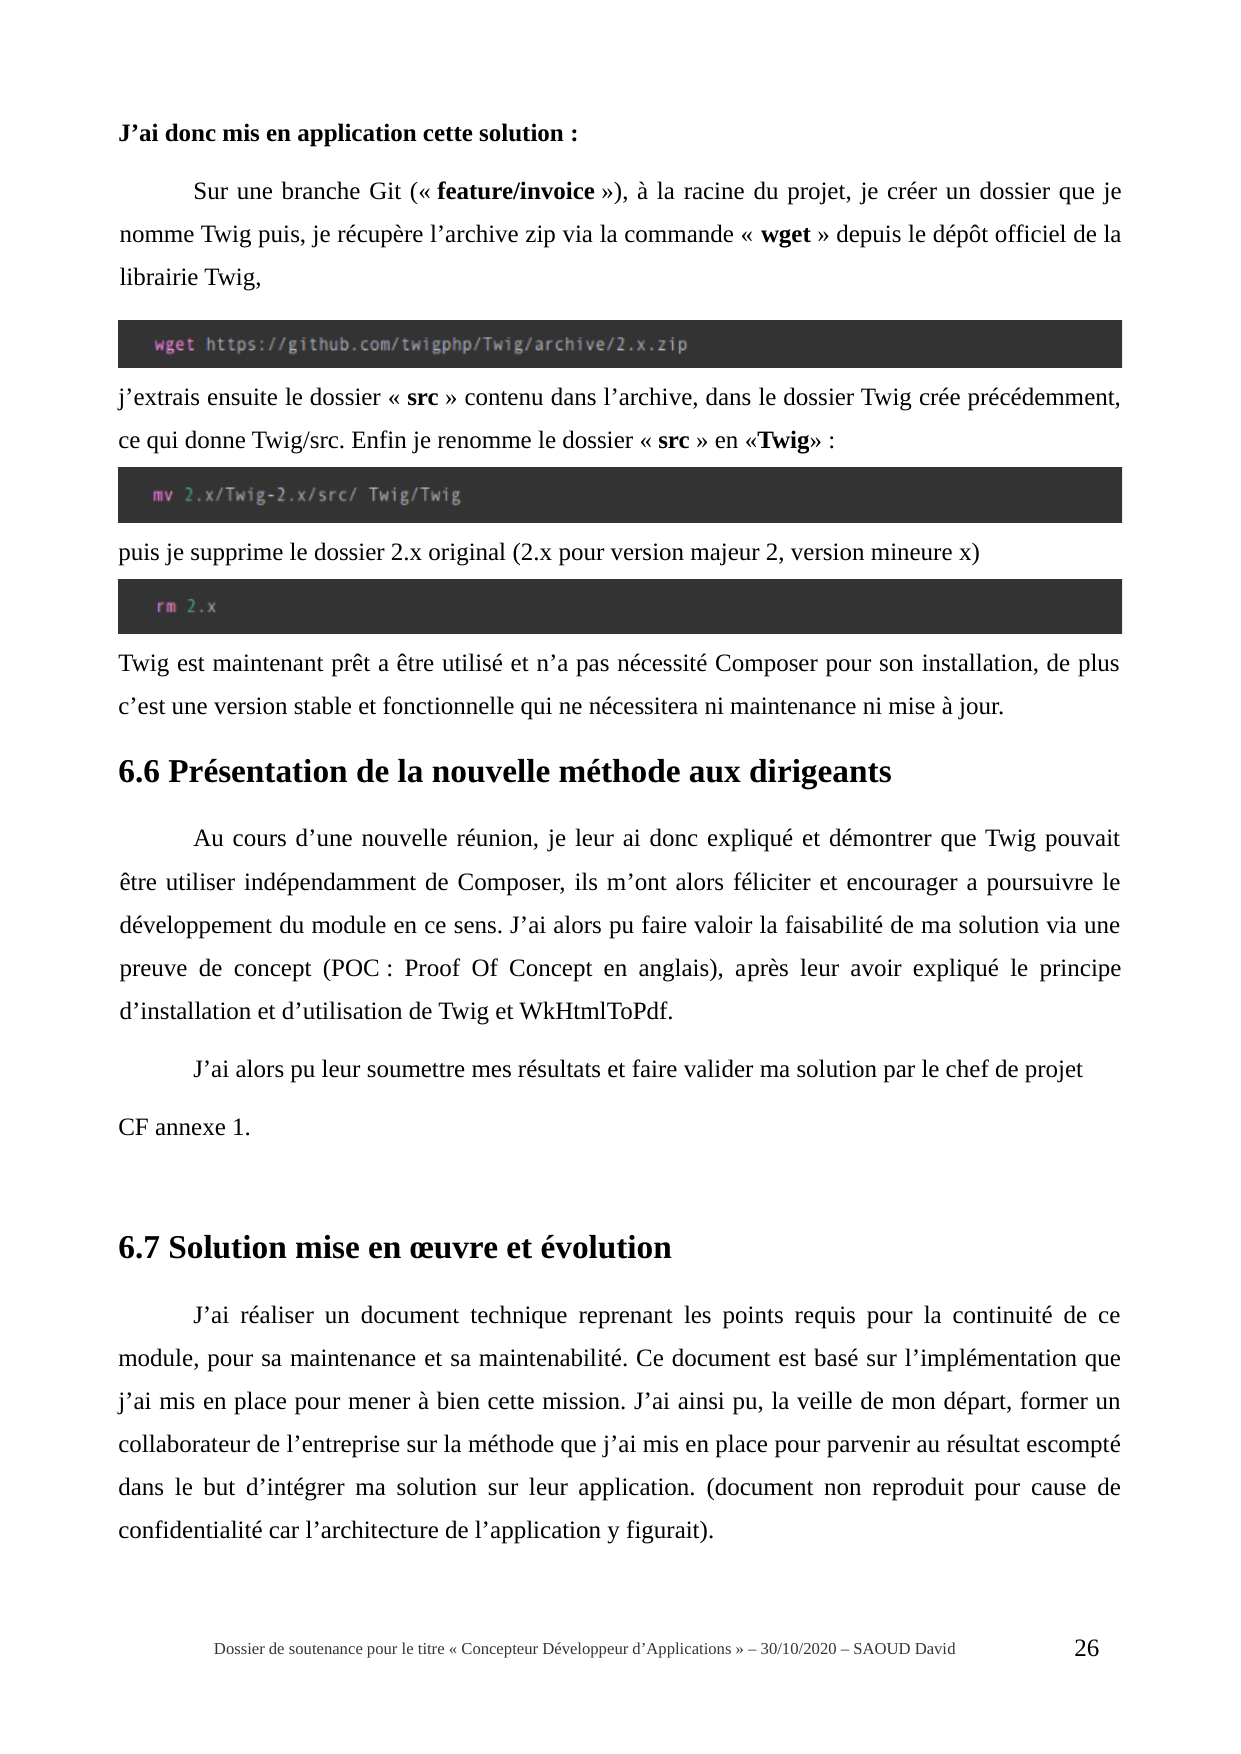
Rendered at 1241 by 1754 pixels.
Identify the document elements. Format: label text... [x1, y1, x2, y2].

text J’ai donc mis en application cette solution : [118, 118, 1122, 147]
picture [118, 467, 1123, 523]
text J’ai alors pu leur soumettre mes résultats et faire valider ma solution par le chef de projet [118, 1054, 1122, 1083]
text Twig est maintenant prêt a être utilisé et n’a pas nécessité Composer pour son installation, de plus c’est une version stable et fonctionnelle qui ne nécessitera ni maintenance ni mise à jour. [118, 634, 1122, 720]
subtitle 6.6 Présentation de la nouvelle méthode aux dirigeants [118, 751, 1122, 789]
text Au cours d’une nouvelle réunion, je leur ai donc expliqué et démontrer que Twig pouvait être utiliser indépendamment de Composer, ils m’ont alors féliciter et encourager a poursuivre le développement du module en ce sens. J’ai alors pu faire valoir la faisabilité de ma solution via une preuve de concept (POC : Proof Of Concept en anglais), après leur avoir expliqué le principe d’installation et d’utilisation de Twig et WkHtmlToPdf. [119, 823, 1122, 1025]
text Sur une branche Git (« feature/invoice »), à la racine du projet, je créer un dossier que je nomme Twig puis, je récupère l’archive zip via la commande « wget » depuis le dépôt officiel de la librairie Twig, [119, 176, 1122, 291]
text CF annexe 1. [118, 1112, 1122, 1141]
subtitle 6.7 Solution mise en œuvre et évolution [118, 1228, 1122, 1266]
text j’extrais ensuite le dossier « src » contenu dans l’archive, dans le dossier Twig crée précédemment, ce qui donne Twig/src. Enfin je renomme le dossier « src » en «Twig» : [118, 368, 1122, 453]
text puis je supprime le dossier 2.x original (2.x pour version majeur 2, version mineure x) [118, 523, 1122, 565]
text J’ai réaliser un document technique reprenant les points requis pour la continuité de ce module, pour sa maintenance et sa maintenabilité. Ce document est basé sur l’implémentation que j’ai mis en place pour mener à bien cette mission. J’ai ainsi pu, la veille de mon départ, former un collaborateur de l’entreprise sur la méthode que j’ai mis en place pour parvenir au résultat escompté dans le but d’intégrer ma solution sur leur application. (document non reproduit pour cause de confidentialité car l’architecture de l’application y figurait). [118, 1300, 1122, 1544]
picture [118, 320, 1123, 368]
picture [118, 579, 1123, 634]
